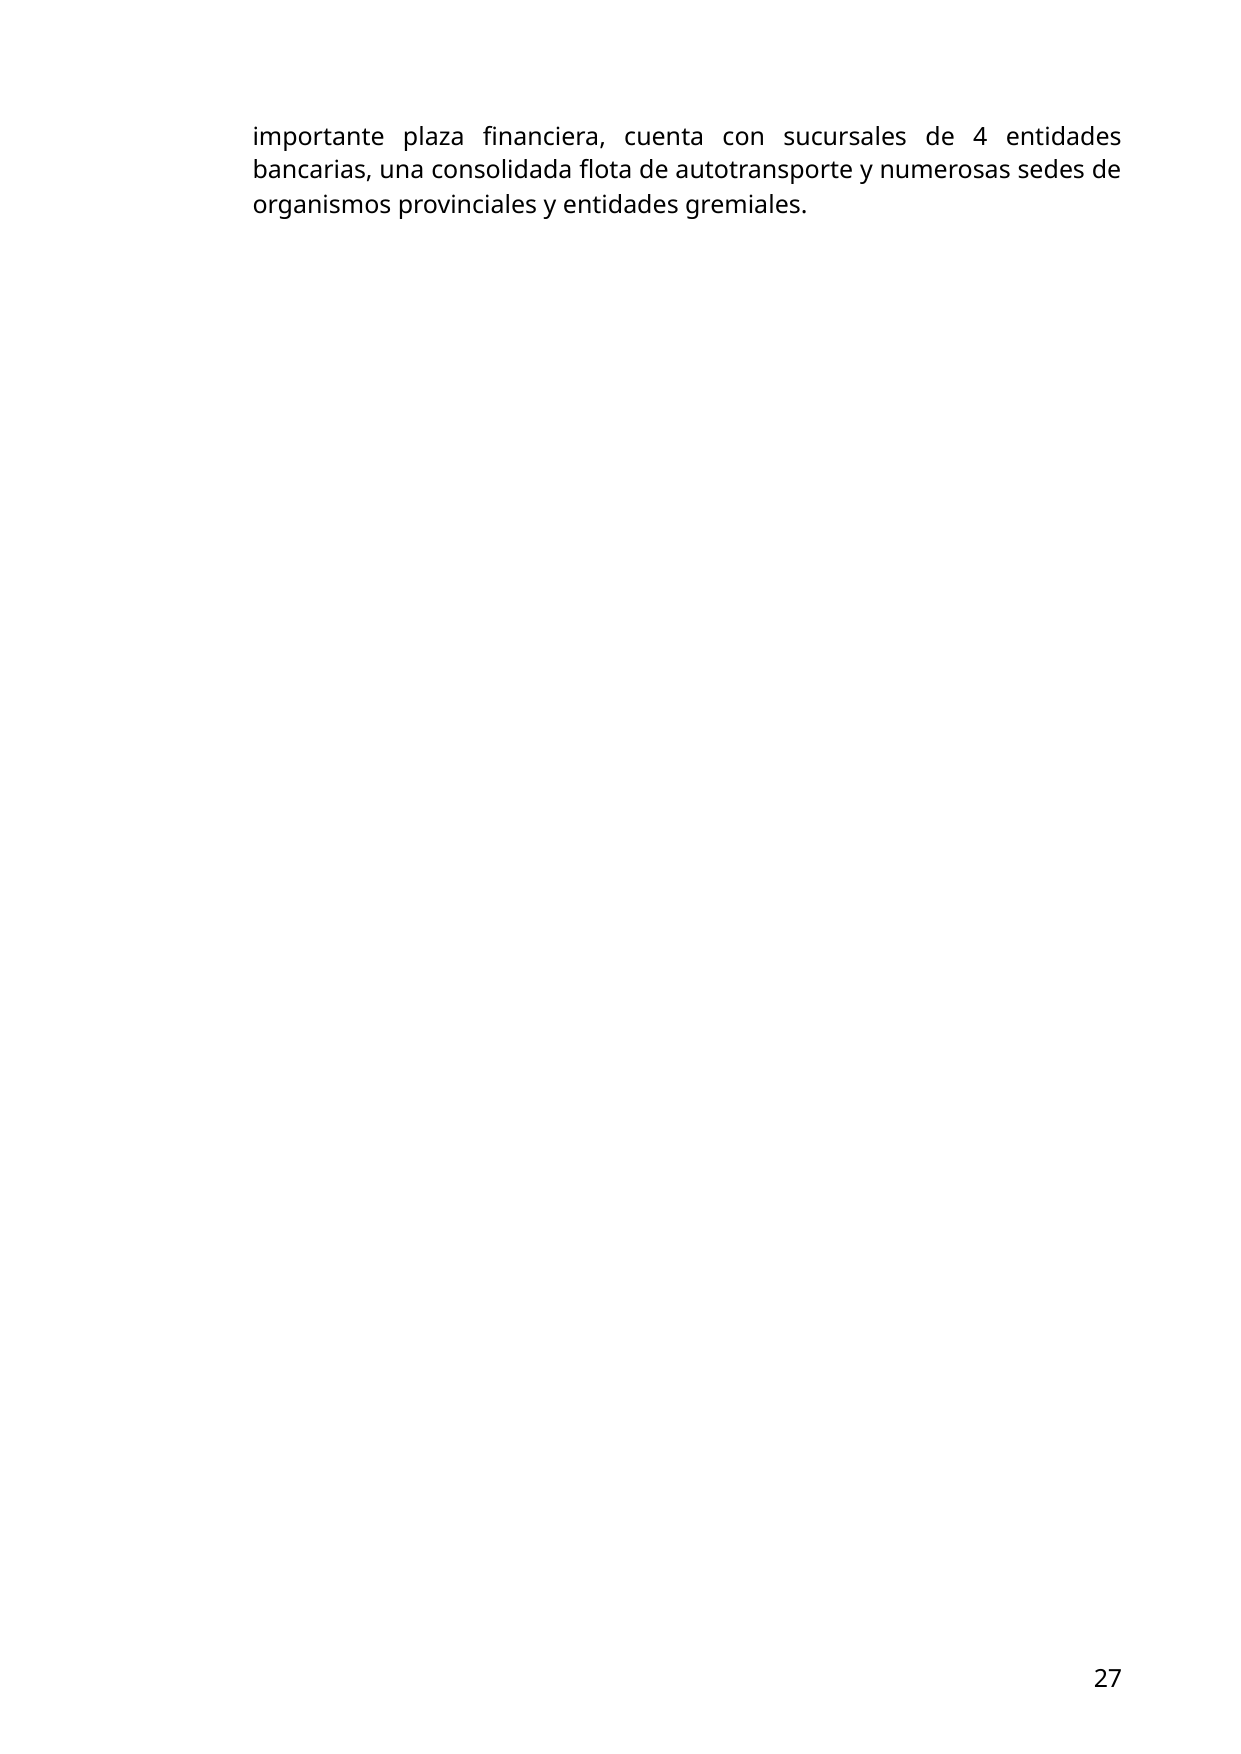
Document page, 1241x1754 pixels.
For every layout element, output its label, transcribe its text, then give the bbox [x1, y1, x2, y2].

list importante plaza financiera, cuenta con sucursales de 4 entidades bancarias, una consolidada flota de autotransporte y numerosas sedes de organismos provinciales y entidades gremiales. [215, 118, 1122, 220]
